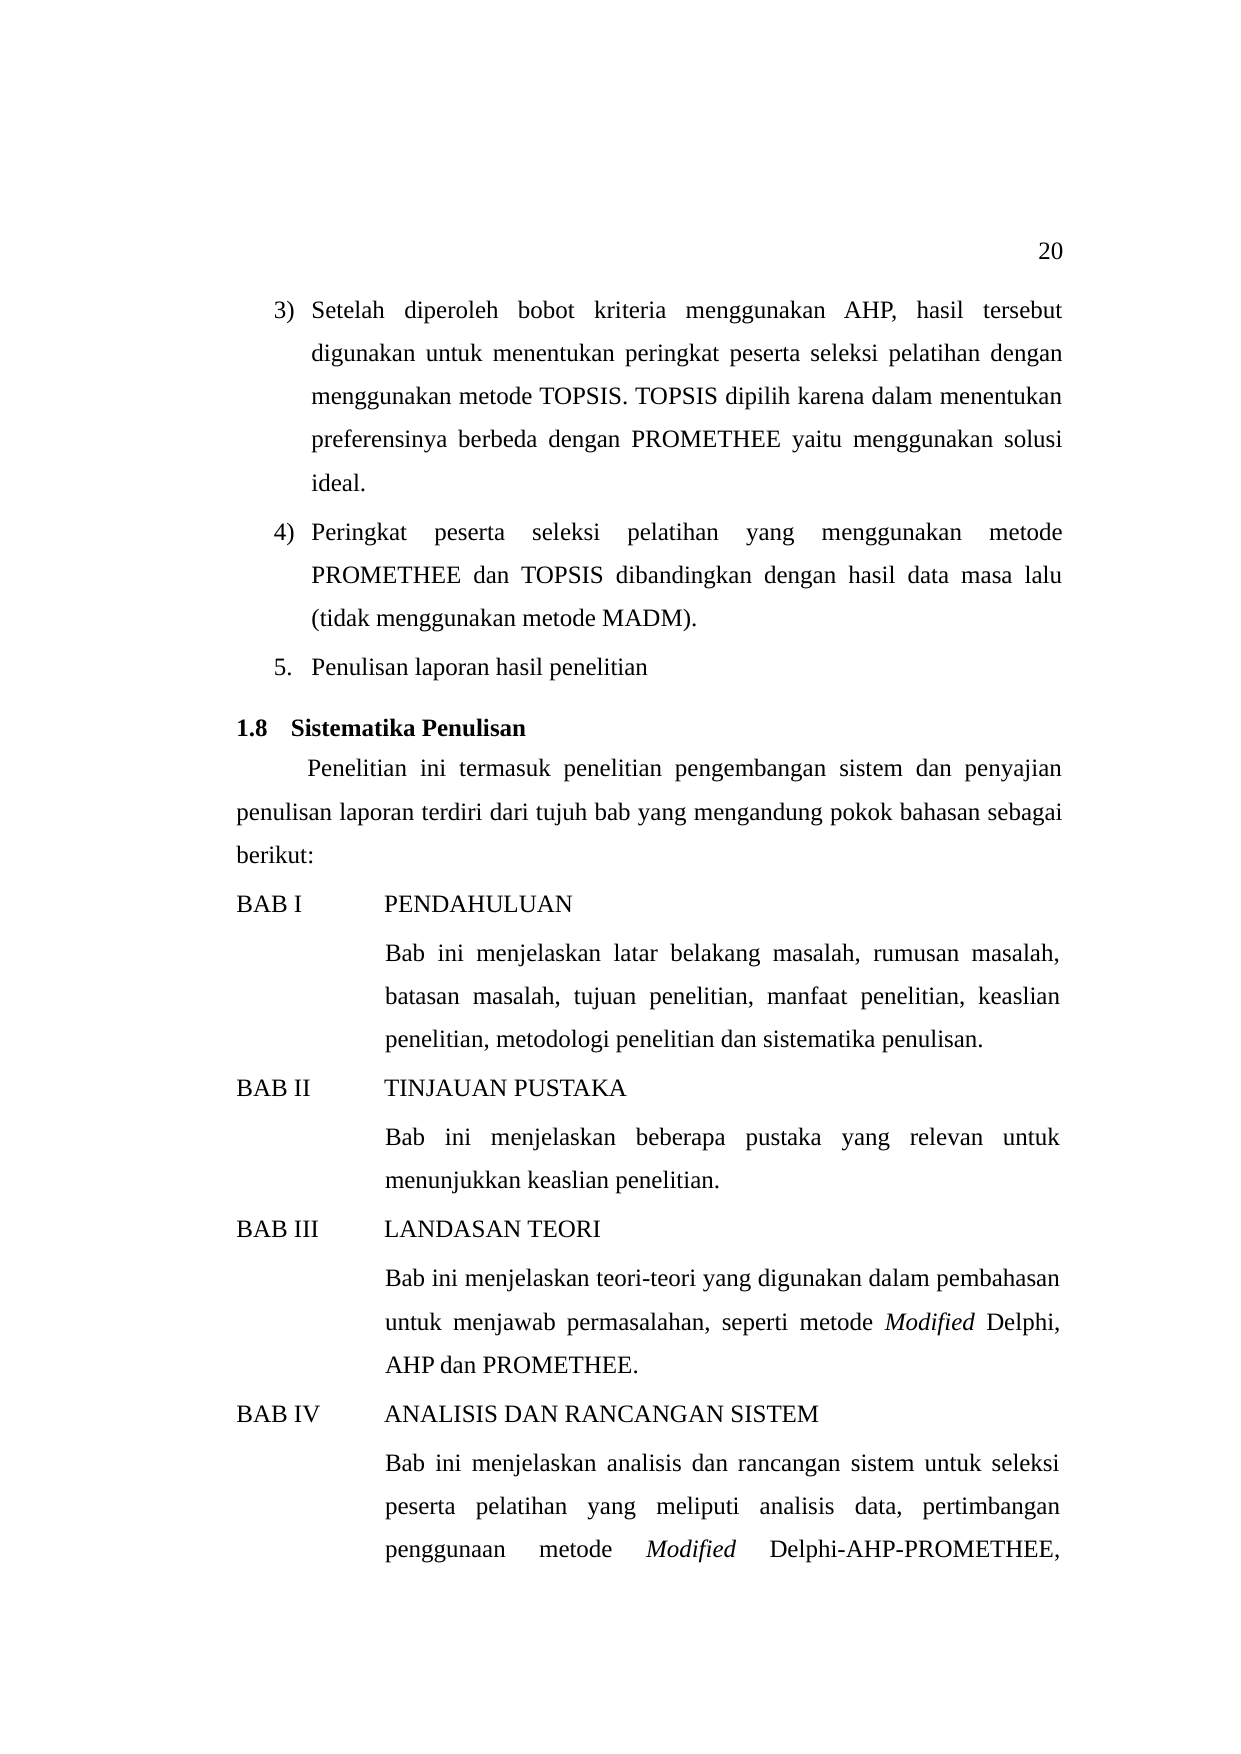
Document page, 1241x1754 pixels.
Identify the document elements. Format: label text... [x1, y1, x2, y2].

text BAB I PENDAHULUAN [236, 889, 1063, 917]
text BAB IV ANALISIS DAN RANCANGAN SISTEM [236, 1399, 1063, 1427]
subtitle Sistematika Penulisan [236, 713, 1063, 742]
text Bab ini menjelaskan beberapa pustaka yang relevan untuk menunjukkan keaslian penelitian. [385, 1122, 1060, 1194]
list Setelah diperoleh bobot kriteria menggunakan AHP, hasil tersebut digunakan untuk menentukan peringkat peserta seleksi pelatihan dengan menggunakan metode TOPSIS. TOPSIS dipilih karena dalam menentukan preferensinya berbeda dengan PROMETHEE yaitu menggunakan solusi ideal. [274, 295, 1063, 496]
text BAB II TINJAUAN PUSTAKA [236, 1073, 1063, 1102]
text Penelitian ini termasuk penelitian pengembangan sistem dan penyajian penulisan laporan terdiri dari tujuh bab yang mengandung pokok bahasan sebagai berikut: [236, 753, 1063, 868]
text BAB III LANDASAN TEORI [236, 1214, 1063, 1243]
list Penulisan laporan hasil penelitian [274, 652, 1063, 681]
text Bab ini menjelaskan teori-teori yang digunakan dalam pembahasan untuk menjawab permasalahan, seperti metode Modified Delphi, AHP dan PROMETHEE. [385, 1263, 1060, 1378]
list Peringkat peserta seleksi pelatihan yang menggunakan metode PROMETHEE dan TOPSIS dibandingkan dengan hasil data masa lalu (tidak menggunakan metode MADM). [274, 517, 1063, 632]
text Bab ini menjelaskan analisis dan rancangan sistem untuk seleksi peserta pelatihan yang meliputi analisis data, pertimbangan penggunaan metode Modified Delphi-AHP-PROMETHEE, [385, 1448, 1060, 1563]
text Bab ini menjelaskan latar belakang masalah, rumusan masalah, batasan masalah, tujuan penelitian, manfaat penelitian, keaslian penelitian, metodologi penelitian dan sistematika penulisan. [385, 938, 1060, 1053]
